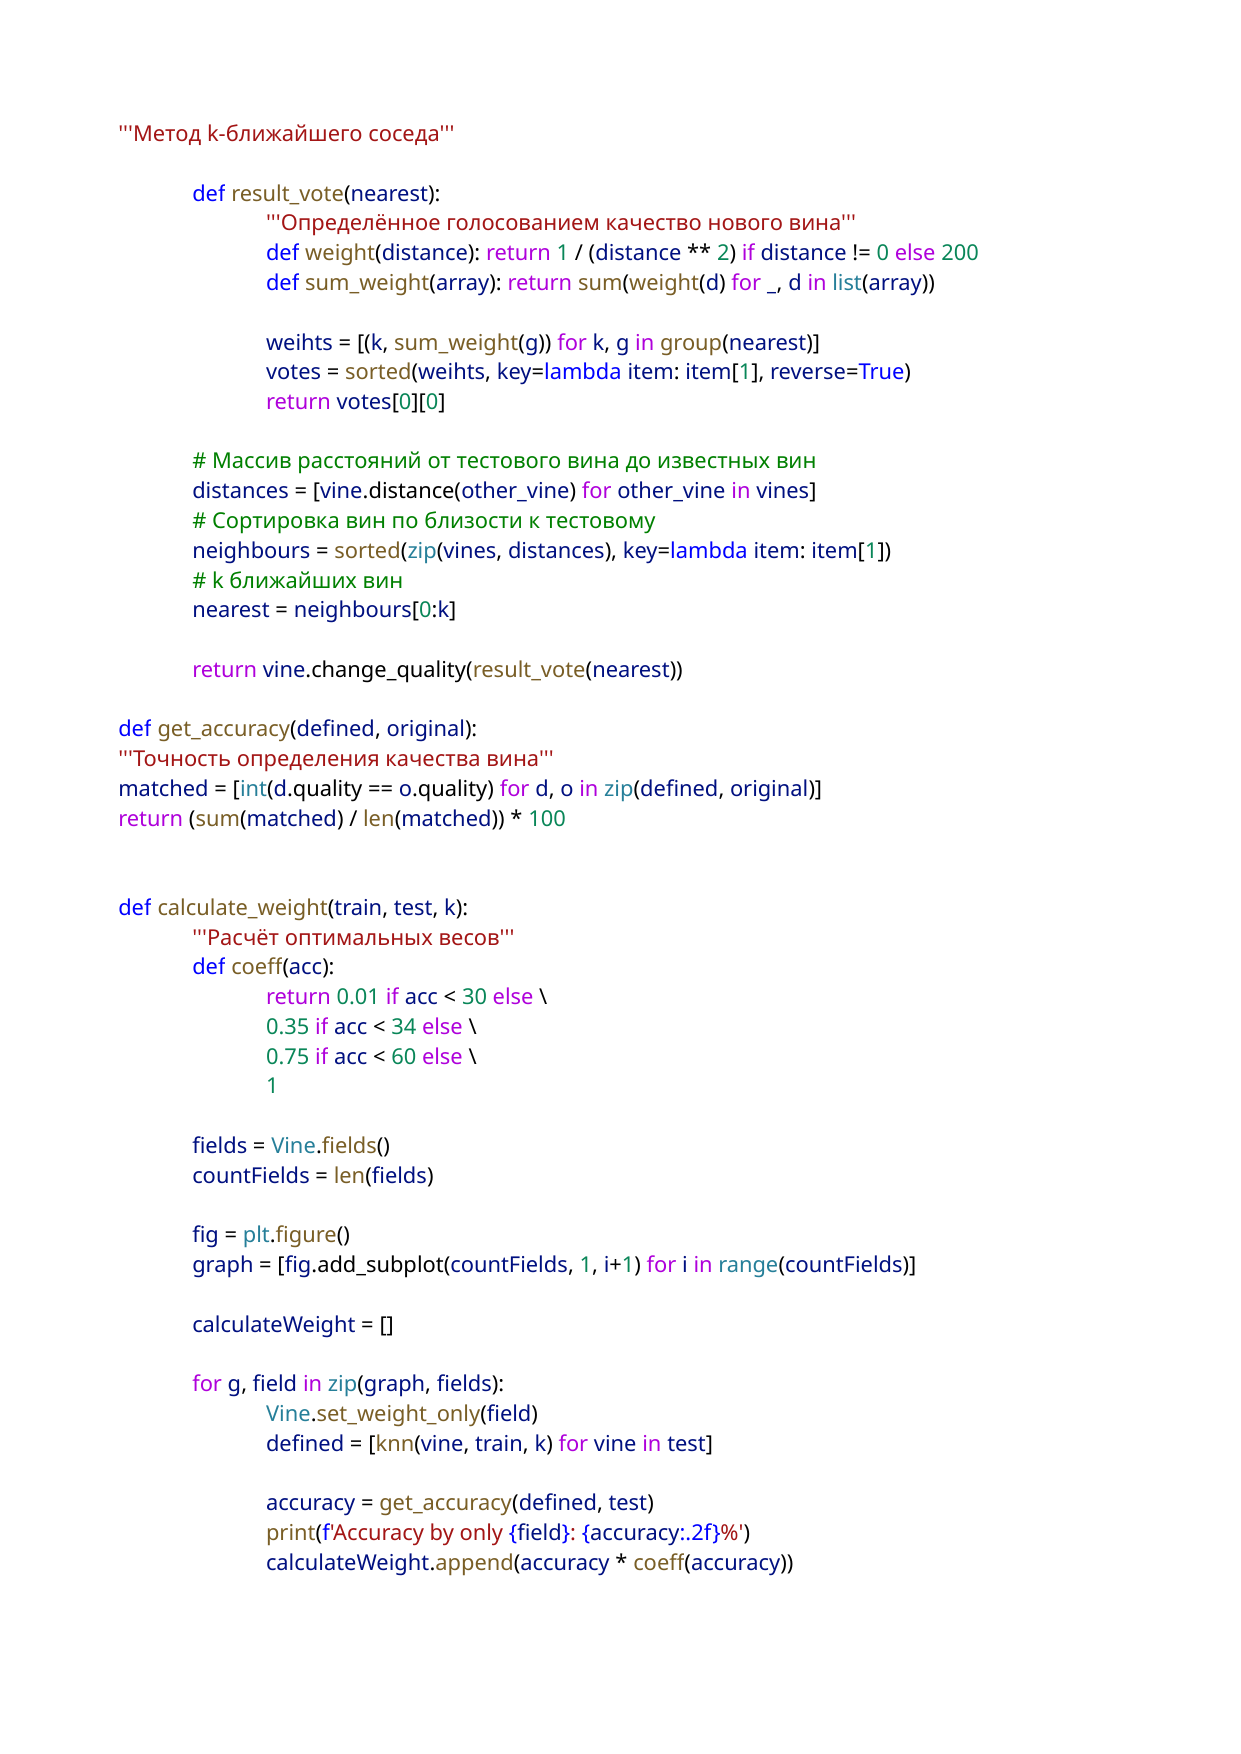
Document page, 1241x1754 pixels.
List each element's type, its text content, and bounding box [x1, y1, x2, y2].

text def calculate_weight(train, test, k): [118, 892, 1122, 922]
text neighbours = sorted(zip(vines, distances), key=lambda item: item[1]) [118, 535, 1122, 565]
text # k ближайших вин [118, 565, 1122, 594]
text 0.75 if acc < 60 else \ [118, 1041, 1122, 1071]
text countFields = len(fields) [118, 1160, 1122, 1189]
text fig = plt.figure() [118, 1219, 1122, 1249]
text print(f'Accuracy by only {field}: {accuracy:.2f}%') [118, 1517, 1122, 1547]
text def result_vote(nearest): [118, 178, 1122, 207]
text # Сортировка вин по близости к тестовому [118, 505, 1122, 535]
text calculateWeight.append(accuracy * coeff(accuracy)) [118, 1547, 1122, 1576]
text fields = Vine.fields() [118, 1130, 1122, 1160]
text weihts = [(k, sum_weight(g)) for k, g in group(nearest)] [118, 326, 1122, 356]
text return 0.01 if acc < 30 else \ [118, 981, 1122, 1011]
text graph = [fig.add_subplot(countFields, 1, i+1) for i in range(countFields)] [118, 1249, 1122, 1279]
text nearest = neighbours[0:k] [118, 594, 1122, 624]
text 1 [118, 1071, 1122, 1100]
text '''Точность определения качества вина''' [118, 743, 1122, 773]
text def weight(distance): return 1 / (distance ** 2) if distance != 0 else 200 [118, 237, 1122, 267]
text def coeff(acc): [118, 951, 1122, 981]
text '''Определённое голосованием качество нового вина''' [118, 207, 1122, 237]
text accuracy = get_accuracy(defined, test) [118, 1487, 1122, 1517]
text matched = [int(d.quality == o.quality) for d, o in zip(defined, original)] [118, 773, 1122, 803]
text return vine.change_quality(result_vote(nearest)) [118, 654, 1122, 684]
text 0.35 if acc < 34 else \ [118, 1011, 1122, 1041]
text calculateWeight = [] [118, 1308, 1122, 1338]
text return (sum(matched) / len(matched)) * 100 [118, 803, 1122, 833]
text distances = [vine.distance(other_vine) for other_vine in vines] [118, 475, 1122, 505]
text for g, field in zip(graph, fields): [118, 1368, 1122, 1398]
text Vine.set_weight_only(field) [118, 1398, 1122, 1428]
text votes = sorted(weihts, key=lambda item: item[1], reverse=True) [118, 356, 1122, 386]
text return votes[0][0] [118, 386, 1122, 416]
text # Массив расстояний от тестового вина до известных вин [118, 446, 1122, 475]
text '''Метод k-ближайшего соседа''' [118, 118, 1122, 148]
text def get_accuracy(defined, original): [118, 713, 1122, 743]
text def sum_weight(array): return sum(weight(d) for _, d in list(array)) [118, 267, 1122, 297]
text defined = [knn(vine, train, k) for vine in test] [118, 1428, 1122, 1457]
text '''Расчёт оптимальных весов''' [118, 922, 1122, 951]
